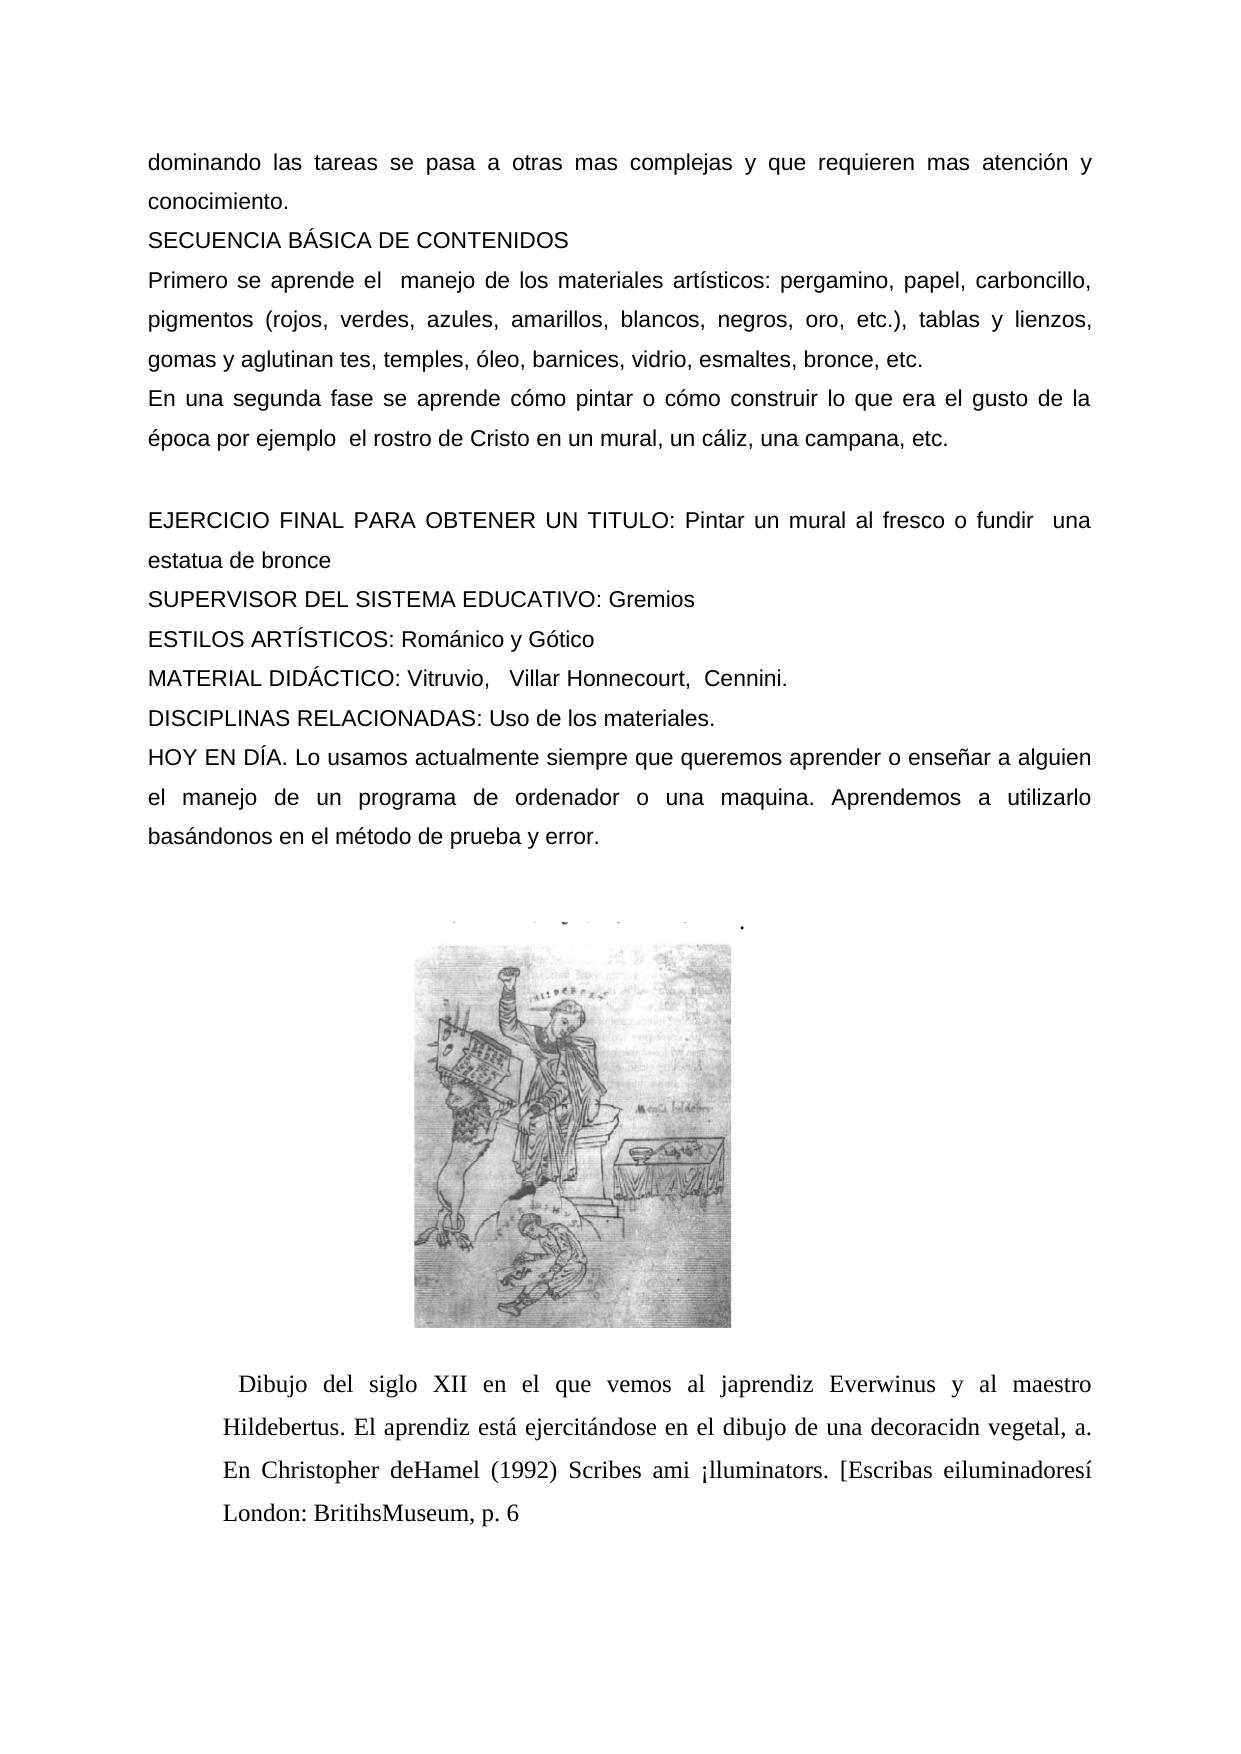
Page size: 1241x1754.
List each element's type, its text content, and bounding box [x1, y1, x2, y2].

text dominando las tareas se pasa a otras mas complejas y que requieren mas atención y conocimiento. [148, 148, 1093, 214]
text EJERCICIO FINAL PARA OBTENER UN TITULO: Pintar un mural al fresco o fundir una estatua de bronce [148, 507, 1093, 573]
picture [399, 922, 739, 1328]
text SECUENCIA BÁSICA DE CONTENIDOS [148, 227, 1093, 254]
text ESTILOS ARTÍSTICOS: Románico y Gótico [148, 626, 1093, 652]
text DISCIPLINAS RELACIONADAS: Uso de los materiales. [148, 705, 1093, 731]
text HOY EN DÍA. Lo usamos actualmente siempre que queremos aprender o enseñar a alguien el manejo de un programa de ordenador o una maquina. Aprendemos a utilizarlo basándonos en el método de prueba y error. [148, 744, 1093, 850]
text Primero se aprende el manejo de los materiales artísticos: pergamino, papel, carboncillo, pigmentos (rojos, verdes, azules, amarillos, blancos, negros, oro, etc.), tablas y lienzos, gomas y aglutinan tes, temples, óleo, barnices, vidrio, esmaltes, bronce, etc. [148, 267, 1093, 372]
text SUPERVISOR DEL SISTEMA EDUCATIVO: Gremios [148, 586, 1093, 613]
text En una segunda fase se aprende cómo pintar o cómo construir lo que era el gusto de la época por ejemplo el rostro de Cristo en un mural, un cáliz, una campana, etc. [148, 385, 1093, 451]
text . [148, 906, 1093, 935]
text Dibujo del siglo XII en el que vemos al japrendiz Everwinus y al maestro Hildebertus. El aprendiz está ejercitándose en el dibujo de una decoracidn vegetal, a. En Christopher deHamel (1992) Scribes ami ¡lluminators. [Escribas eiluminadoresí London: BritihsMuseum, p. 6 [223, 1369, 1093, 1527]
text MATERIAL DIDÁCTICO: Vitruvio, Villar Honnecourt, Cennini. [148, 665, 1093, 692]
